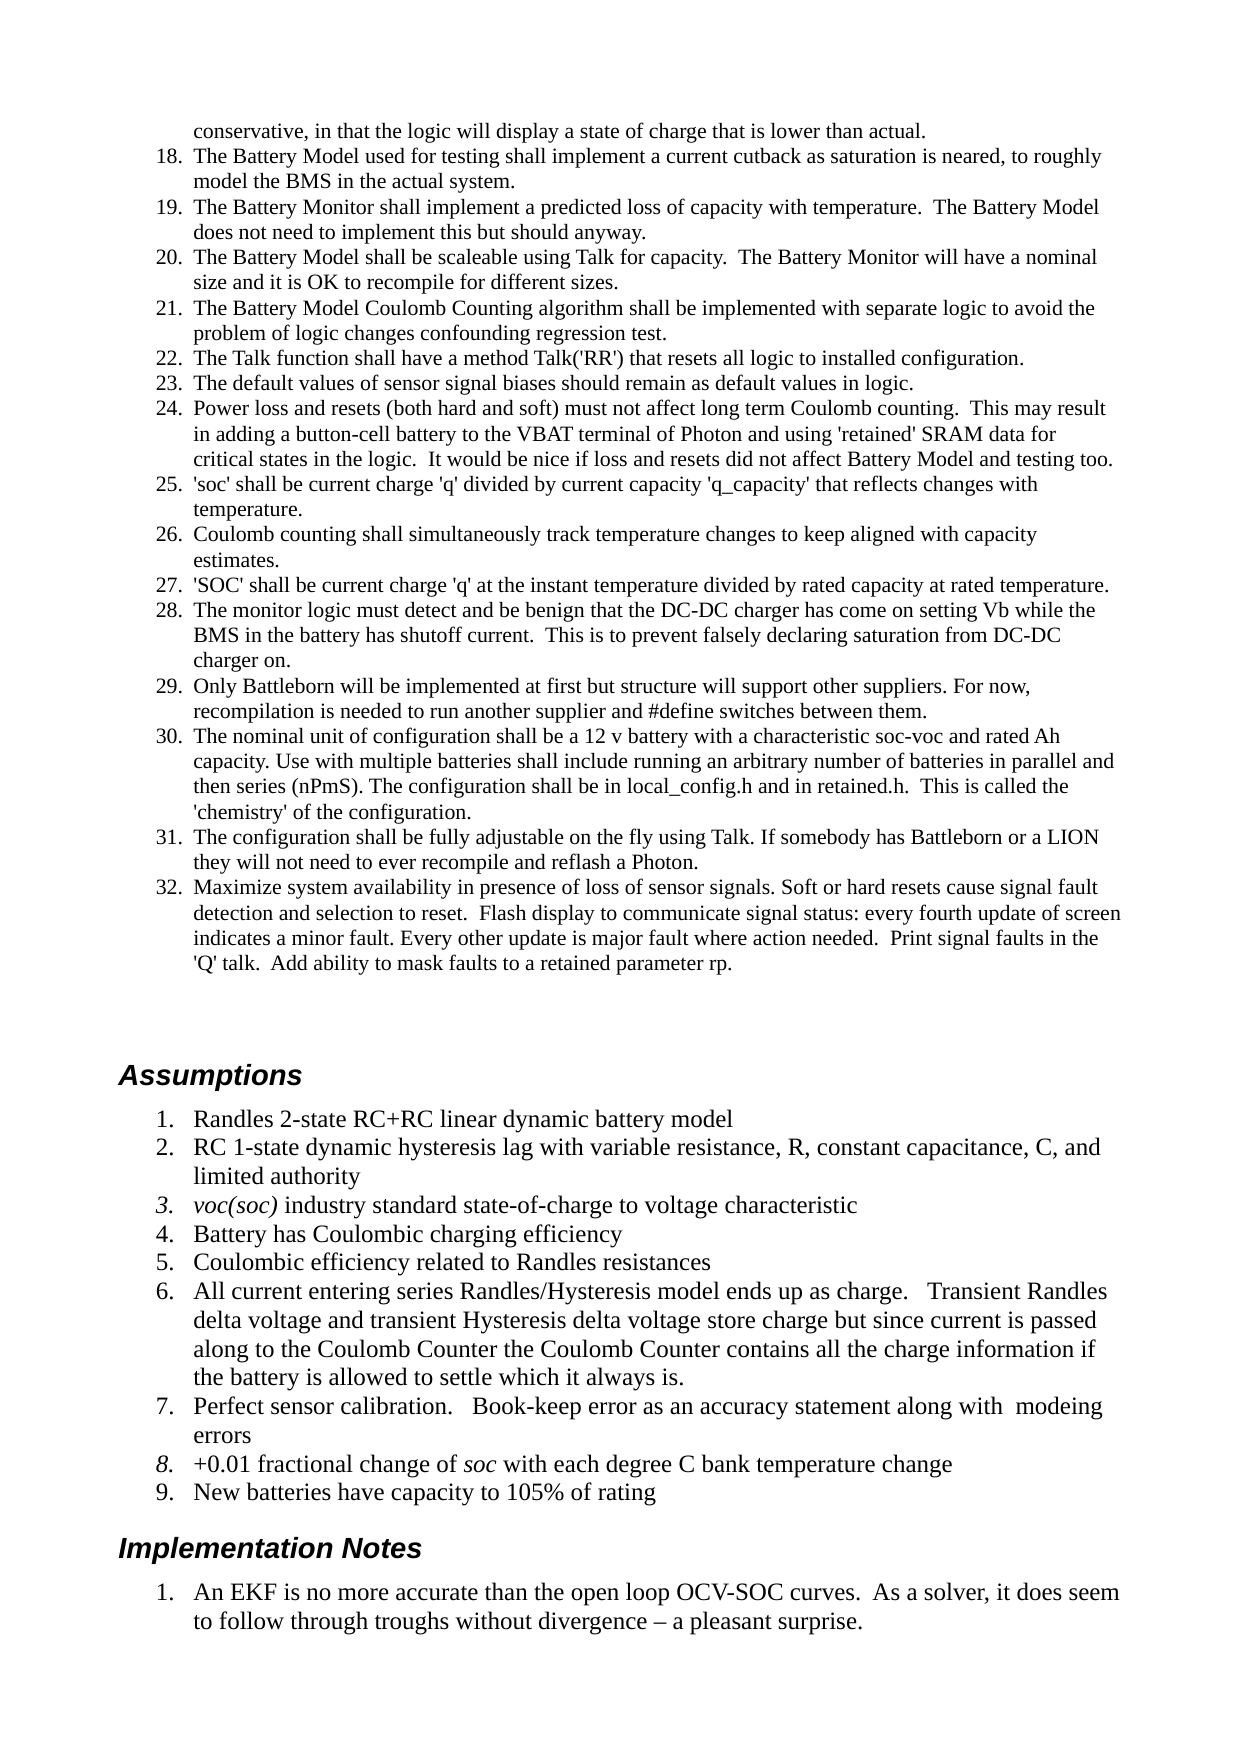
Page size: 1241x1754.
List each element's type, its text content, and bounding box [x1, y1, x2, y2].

list The configuration shall be fully adjustable on the fly using Talk. If somebody has Battleborn or a LION they will not need to ever recompile and reflash a Photon. [156, 824, 1122, 874]
list The Battery Model shall be scaleable using Talk for capacity. The Battery Monitor will have a nominal size and it is OK to recompile for different sizes. [156, 244, 1122, 294]
list +0.01 fractional change of soc with each degree C bank temperature change [156, 1449, 1122, 1477]
list The Talk function shall have a method Talk('RR') that resets all logic to installed configuration. [156, 345, 1122, 370]
list 'soc' shall be current charge 'q' divided by current capacity 'q_capacity' that reflects changes with temperature. [156, 471, 1122, 521]
list RC 1-state dynamic hysteresis lag with variable resistance, R, constant capacitance, C, and limited authority [156, 1132, 1122, 1190]
list The Battery Model used for testing shall implement a current cutback as saturation is neared, to roughly model the BMS in the actual system. [156, 143, 1122, 194]
list All current entering series Randles/Hysteresis model ends up as charge. Transient Randles delta voltage and transient Hysteresis delta voltage store charge but since current is passed along to the Coulomb Counter the Coulomb Counter contains all the charge information if the battery is allowed to settle which it always is. [156, 1276, 1122, 1391]
list The default values of sensor signal biases should remain as default values in logic. [156, 370, 1122, 395]
list Maximize system availability in presence of loss of sensor signals. Soft or hard resets cause signal fault detection and selection to reset. Flash display to communicate signal status: every fourth update of screen indicates a minor fault. Every other update is major fault where action needed. Print signal faults in the 'Q' talk. Add ability to mask faults to a retained parameter rp. [156, 874, 1122, 975]
list The Battery Monitor shall implement a predicted loss of capacity with temperature. The Battery Model does not need to implement this but should anyway. [156, 194, 1122, 244]
list The monitor logic must detect and be benign that the DC-DC charger has come on setting Vb while the BMS in the battery has shutoff current. This is to prevent falsely declaring saturation from DC-DC charger on. [156, 597, 1122, 673]
list Randles 2-state RC+RC linear dynamic battery model [156, 1104, 1122, 1132]
list Coulombic efficiency related to Randles resistances [156, 1247, 1122, 1276]
list Power loss and resets (both hard and soft) must not affect long term Coulomb counting. This may result in adding a button-cell battery to the VBAT terminal of Photon and using 'retained' SRAM data for critical states in the logic. It would be nice if loss and resets did not affect Battery Model and testing too. [156, 395, 1122, 471]
list The nominal unit of configuration shall be a 12 v battery with a characteristic soc-voc and rated Ah capacity. Use with multiple batteries shall include running an arbitrary number of batteries in parallel and then series (nPmS). The configuration shall be in local_config.h and in retained.h. This is called the 'chemistry' of the configuration. [156, 723, 1122, 824]
list Only Battleborn will be implemented at first but structure will support other suppliers. For now, recompilation is needed to run another supplier and #define switches between them. [156, 673, 1122, 723]
list The Battery Model Coulomb Counting algorithm shall be implemented with separate logic to avoid the problem of logic changes confounding regression test. [156, 294, 1122, 345]
list An EKF is no more accurate than the open loop OCV-SOC curves. As a solver, it does seem to follow through troughs without divergence – a pleasant surprise. [156, 1577, 1122, 1635]
list New batteries have capacity to 105% of rating [156, 1477, 1122, 1506]
list conservative, in that the logic will display a state of charge that is lower than actual. [156, 118, 1122, 143]
subtitle Assumptions [118, 1058, 1122, 1091]
list Battery has Coulombic charging efficiency [156, 1219, 1122, 1247]
subtitle Implementation Notes [118, 1531, 1122, 1565]
list Coulomb counting shall simultaneously track temperature changes to keep aligned with capacity estimates. [156, 521, 1122, 572]
list Perfect sensor calibration. Book-keep error as an accuracy statement along with modeing errors [156, 1391, 1122, 1449]
list 'SOC' shall be current charge 'q' at the instant temperature divided by rated capacity at rated temperature. [156, 572, 1122, 597]
list voc(soc) industry standard state-of-charge to voltage characteristic [156, 1190, 1122, 1219]
